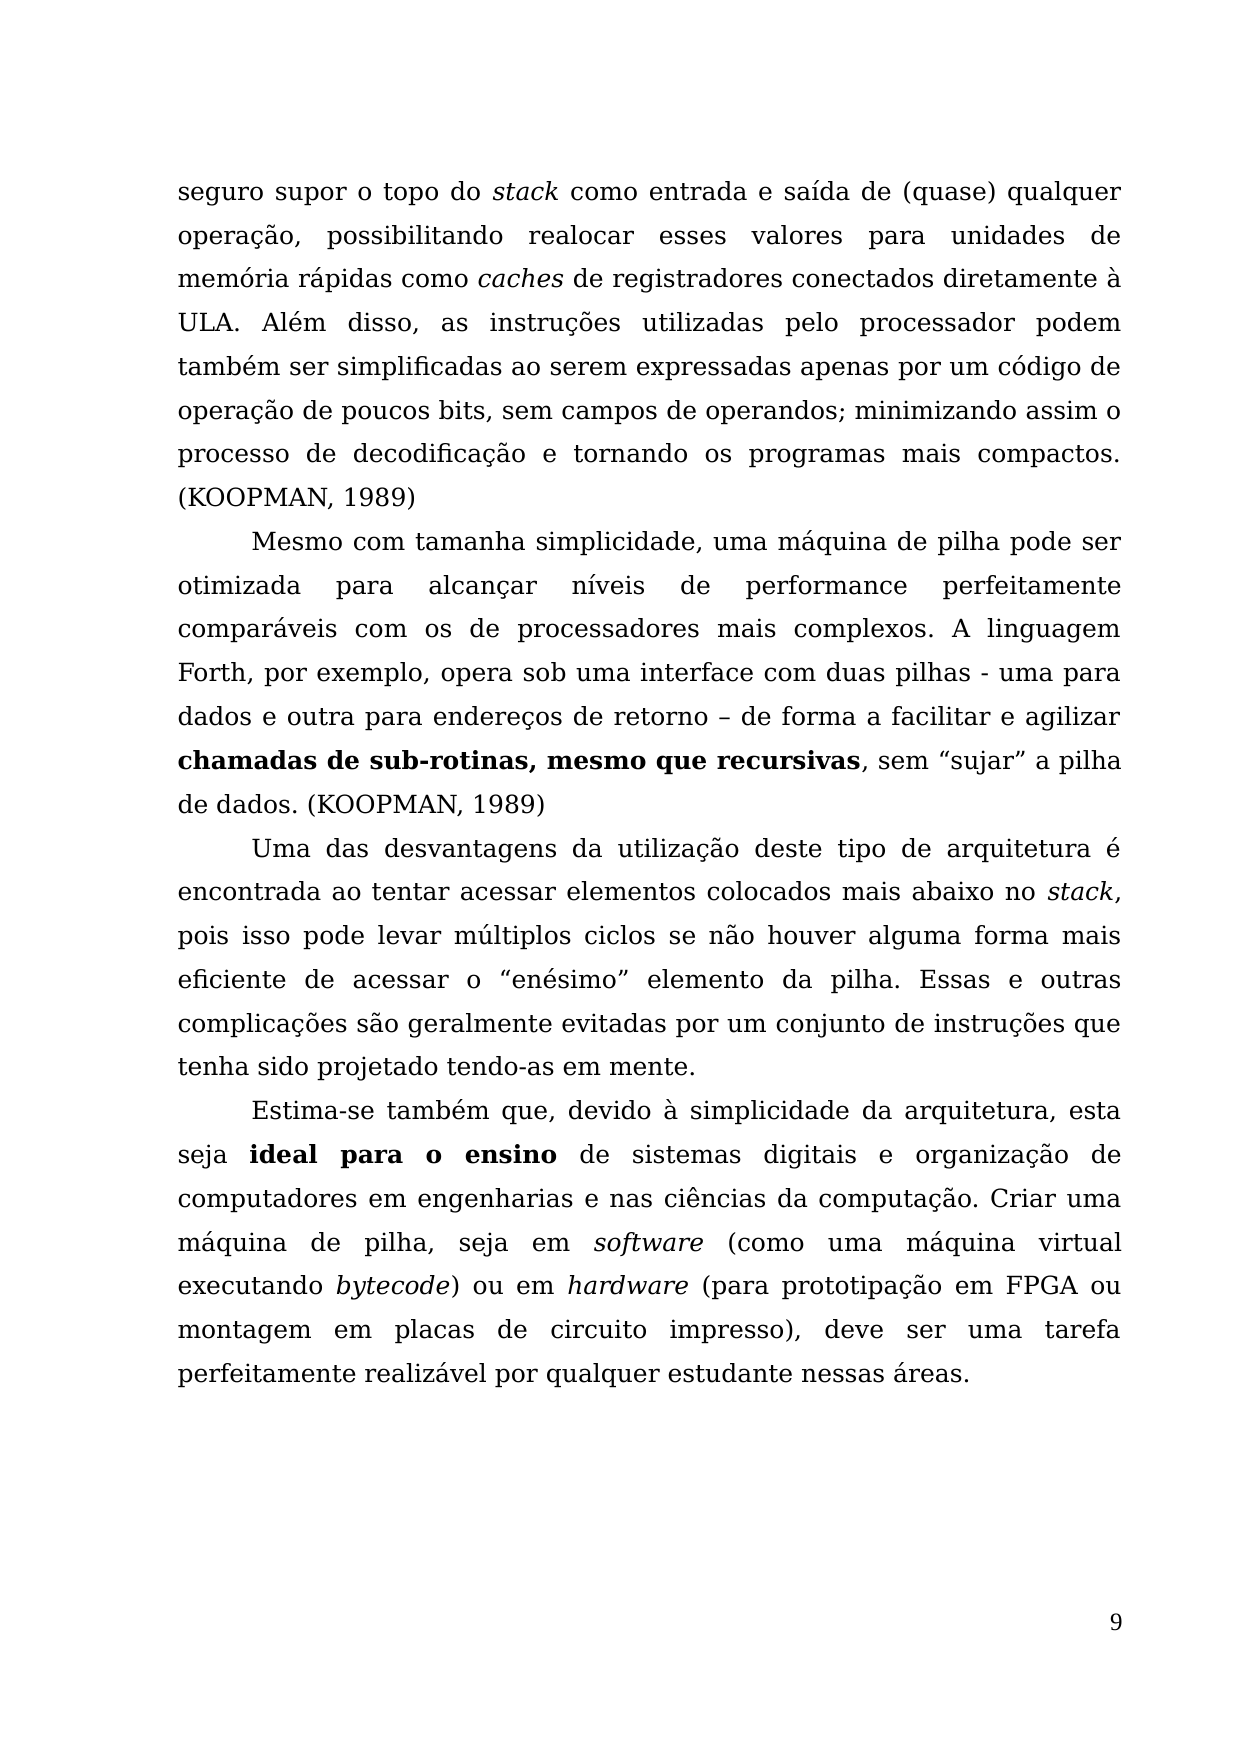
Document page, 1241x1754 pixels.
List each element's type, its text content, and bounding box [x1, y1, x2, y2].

text Estima-se também que, devido à simplicidade da arquitetura, esta seja ideal para o ensino de sistemas digitais e organização de computadores em engenharias e nas ciências da computação. Criar uma máquina de pilha, seja em software (como uma máquina virtual executando bytecode) ou em hardware (para prototipação em FPGA ou montagem em placas de circuito impresso), deve ser uma tarefa perfeitamente realizável por qualquer estudante nessas áreas. [177, 1096, 1122, 1388]
text Mesmo com tamanha simplicidade, uma máquina de pilha pode ser otimizada para alcançar níveis de performance perfeitamente comparáveis com os de processadores mais complexos. A linguagem Forth, por exemplo, opera sob uma interface com duas pilhas - uma para dados e outra para endereços de retorno – de forma a facilitar e agilizar chamadas de sub-rotinas, mesmo que recursivas, sem “sujar” a pilha de dados. (KOOPMAN, 1989) [177, 527, 1122, 819]
text Uma das desvantagens da utilização deste tipo de arquitetura é encontrada ao tentar acessar elementos colocados mais abaixo no stack, pois isso pode levar múltiplos ciclos se não houver alguma forma mais eficiente de acessar o “enésimo” elemento da pilha. Essas e outras complicações são geralmente evitadas por um conjunto de instruções que tenha sido projetado tendo-as em mente. [177, 834, 1122, 1082]
text seguro supor o topo do stack como entrada e saída de (quase) qualquer operação, possibilitando realocar esses valores para unidades de memória rápidas como caches de registradores conectados diretamente à ULA. Além disso, as instruções utilizadas pelo processador podem também ser simplificadas ao serem expressadas apenas por um código de operação de poucos bits, sem campos de operandos; minimizando assim o processo de decodificação e tornando os programas mais compactos. (KOOPMAN, 1989) [177, 177, 1122, 513]
